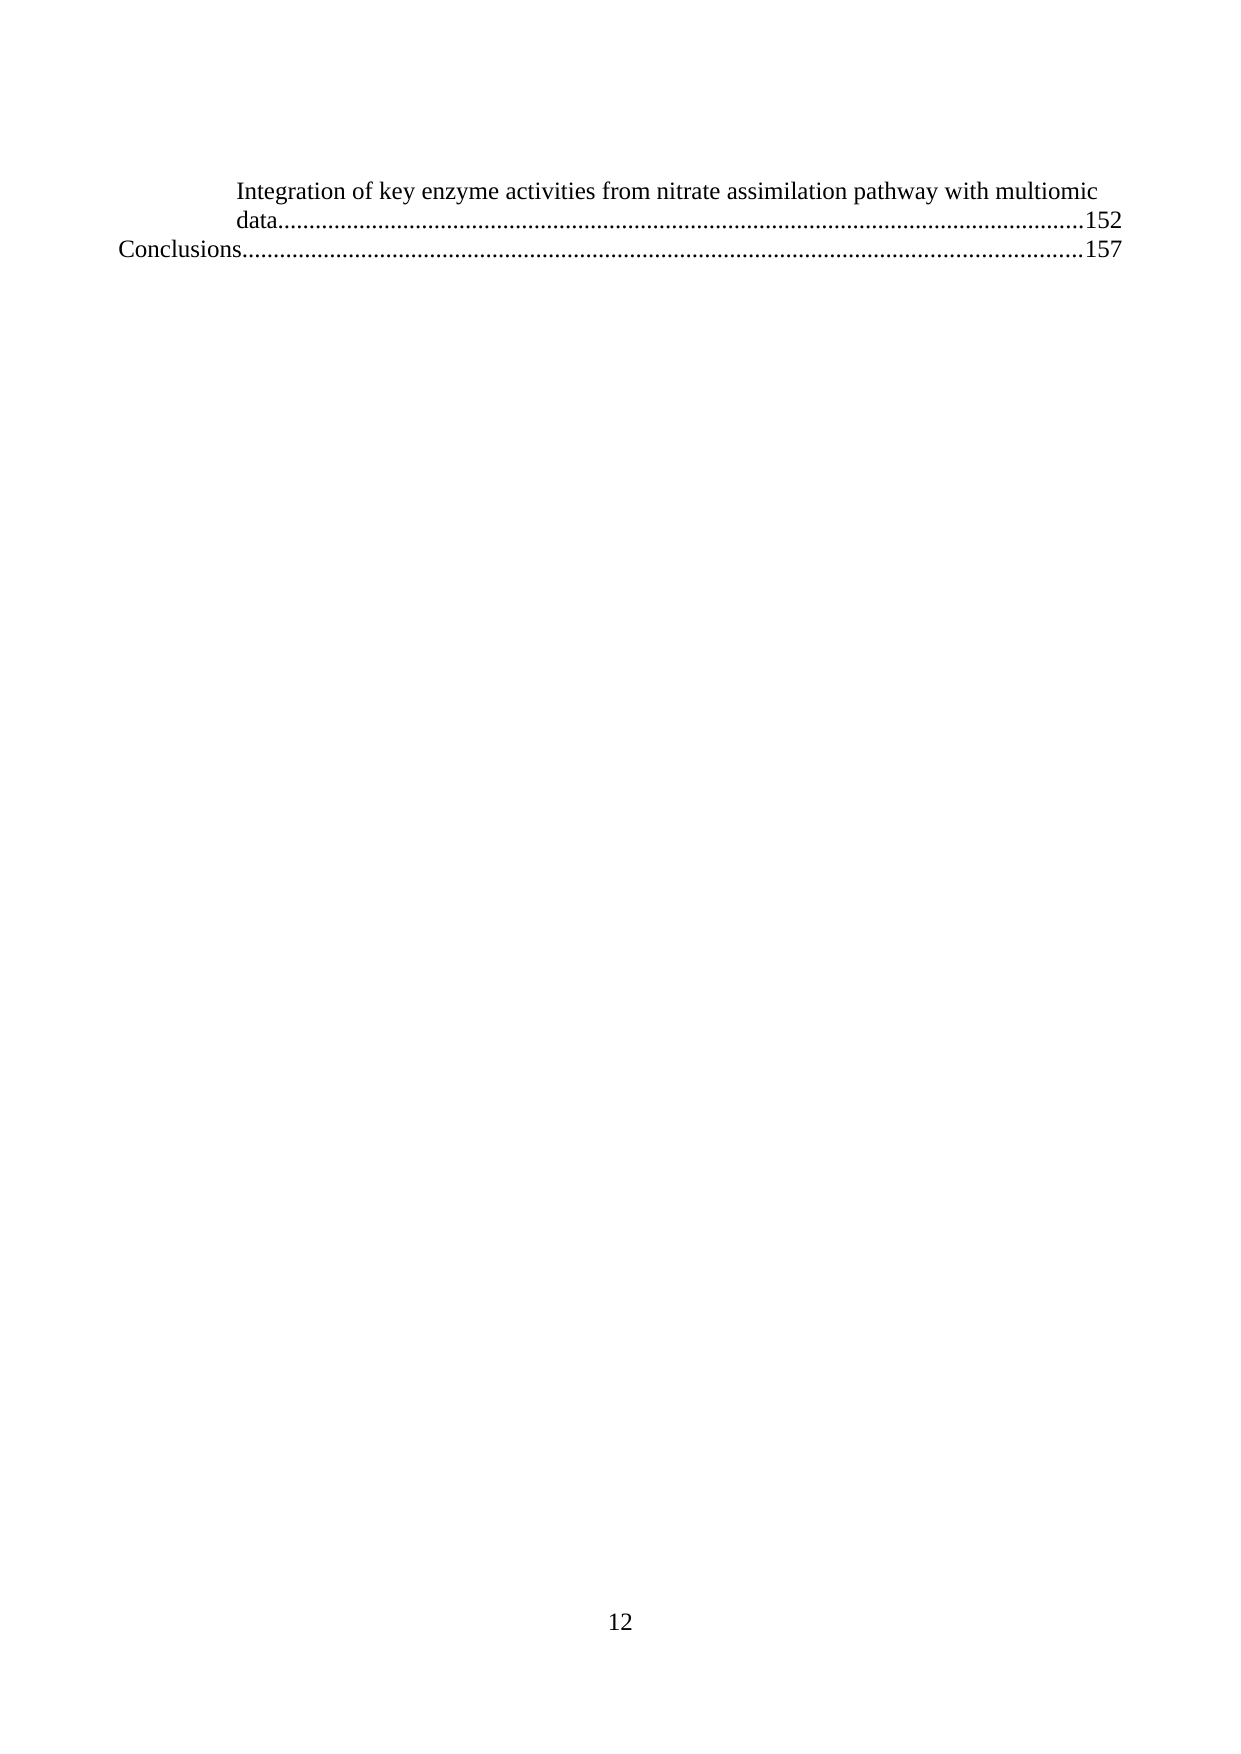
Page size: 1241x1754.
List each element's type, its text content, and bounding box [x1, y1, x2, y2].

text Integration of key enzyme activities from nitrate assimilation pathway with multiomic data 152 [236, 176, 1122, 234]
text Conclusions 157 [118, 234, 1122, 263]
